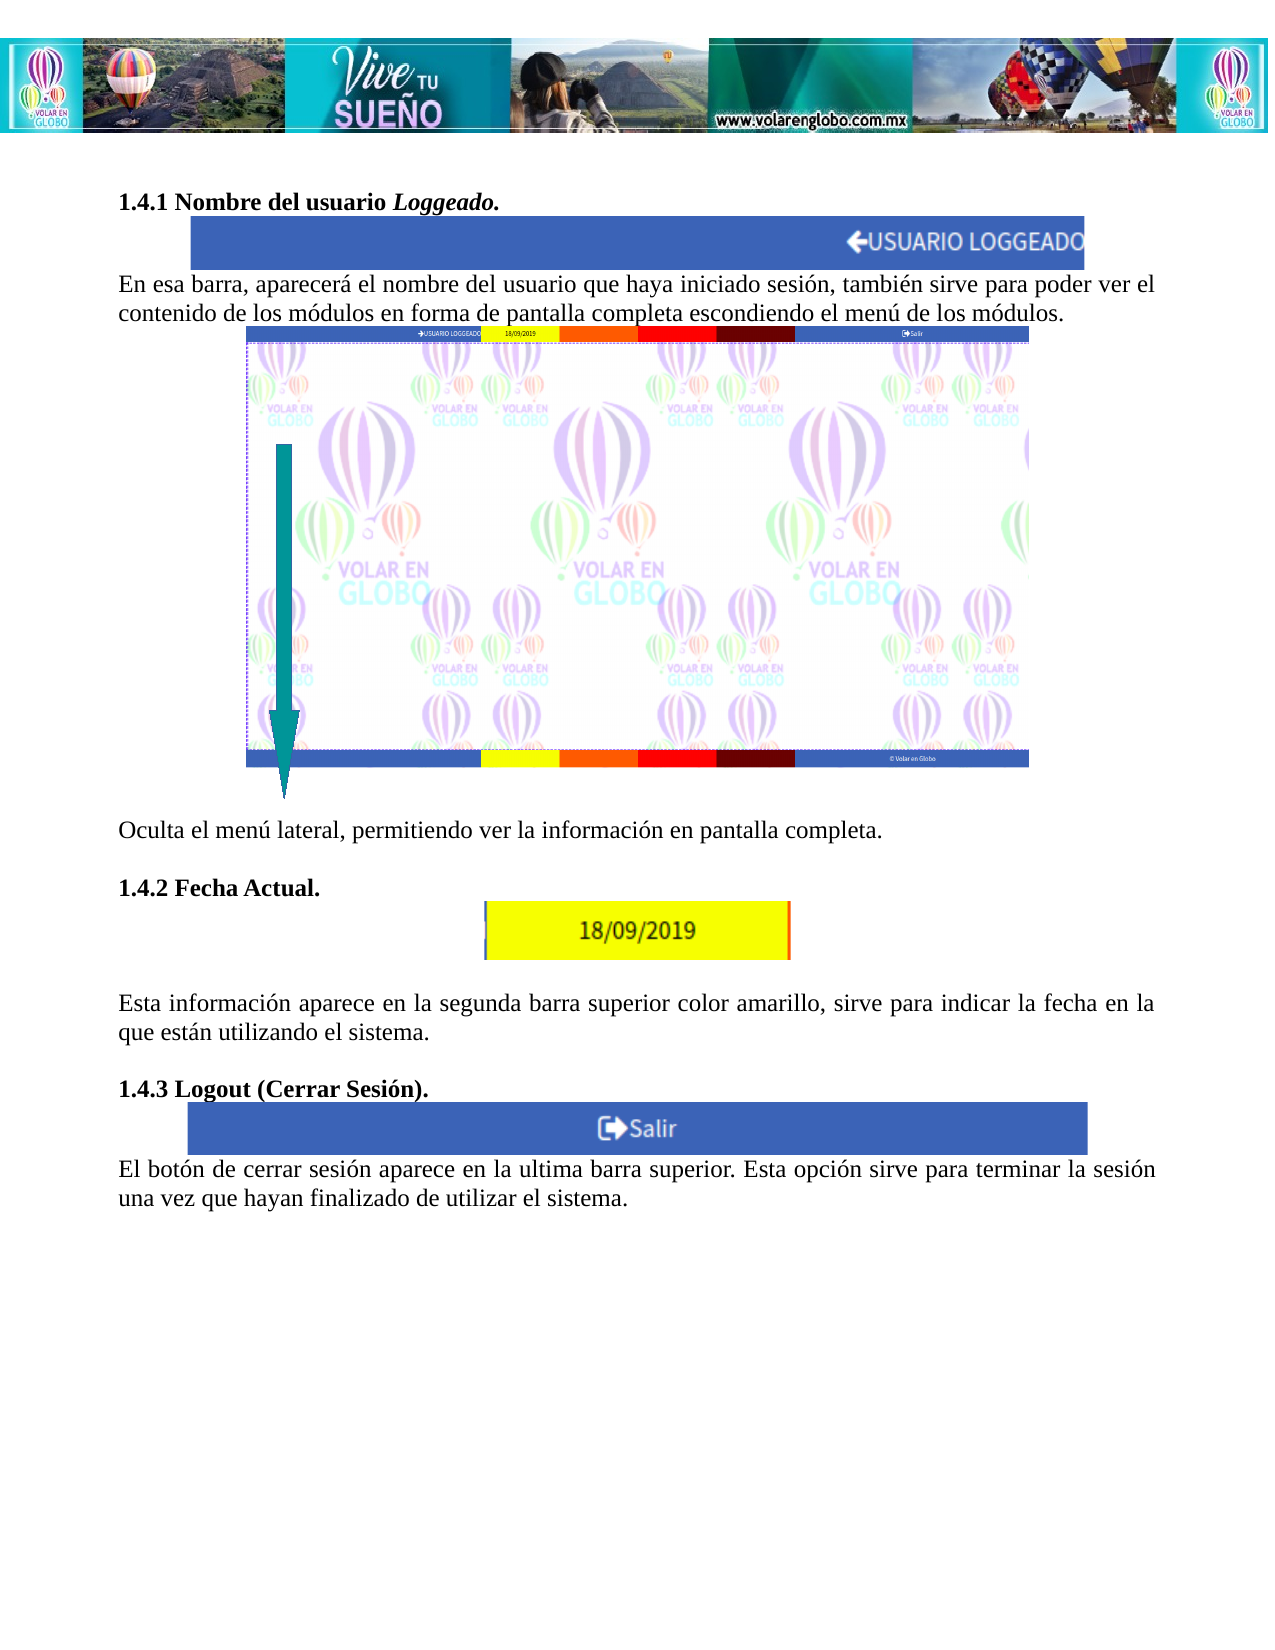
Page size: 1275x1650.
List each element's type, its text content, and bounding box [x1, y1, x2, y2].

text El botón de cerrar sesión aparece en la ultima barra superior. Esta opción sirve para terminar la sesión una vez que hayan finalizado de utilizar el sistema. [118, 1103, 1157, 1212]
text 1.4.1 Nombre del usuario Loggeado. [118, 187, 1157, 216]
picture [187, 1102, 1088, 1155]
text En esa barra, aparecerá el nombre del usuario que haya iniciado sesión, también sirve para poder ver el contenido de los módulos en forma de pantalla completa escondiendo el menú de los módulos. [118, 216, 1157, 327]
picture [484, 901, 791, 960]
text 1.4.2 Fecha Actual. [118, 873, 1157, 902]
text Esta información aparece en la segunda barra superior color amarillo, sirve para indicar la fecha en la que están utilizando el sistema. [118, 988, 1157, 1045]
text Oculta el menú lateral, permitiendo ver la información en pantalla completa. [118, 815, 1157, 844]
picture [190, 216, 1085, 270]
picture [0, 38, 1268, 133]
picture [246, 326, 1029, 768]
text 1.4.3 Logout (Cerrar Sesión). [118, 1074, 1157, 1103]
